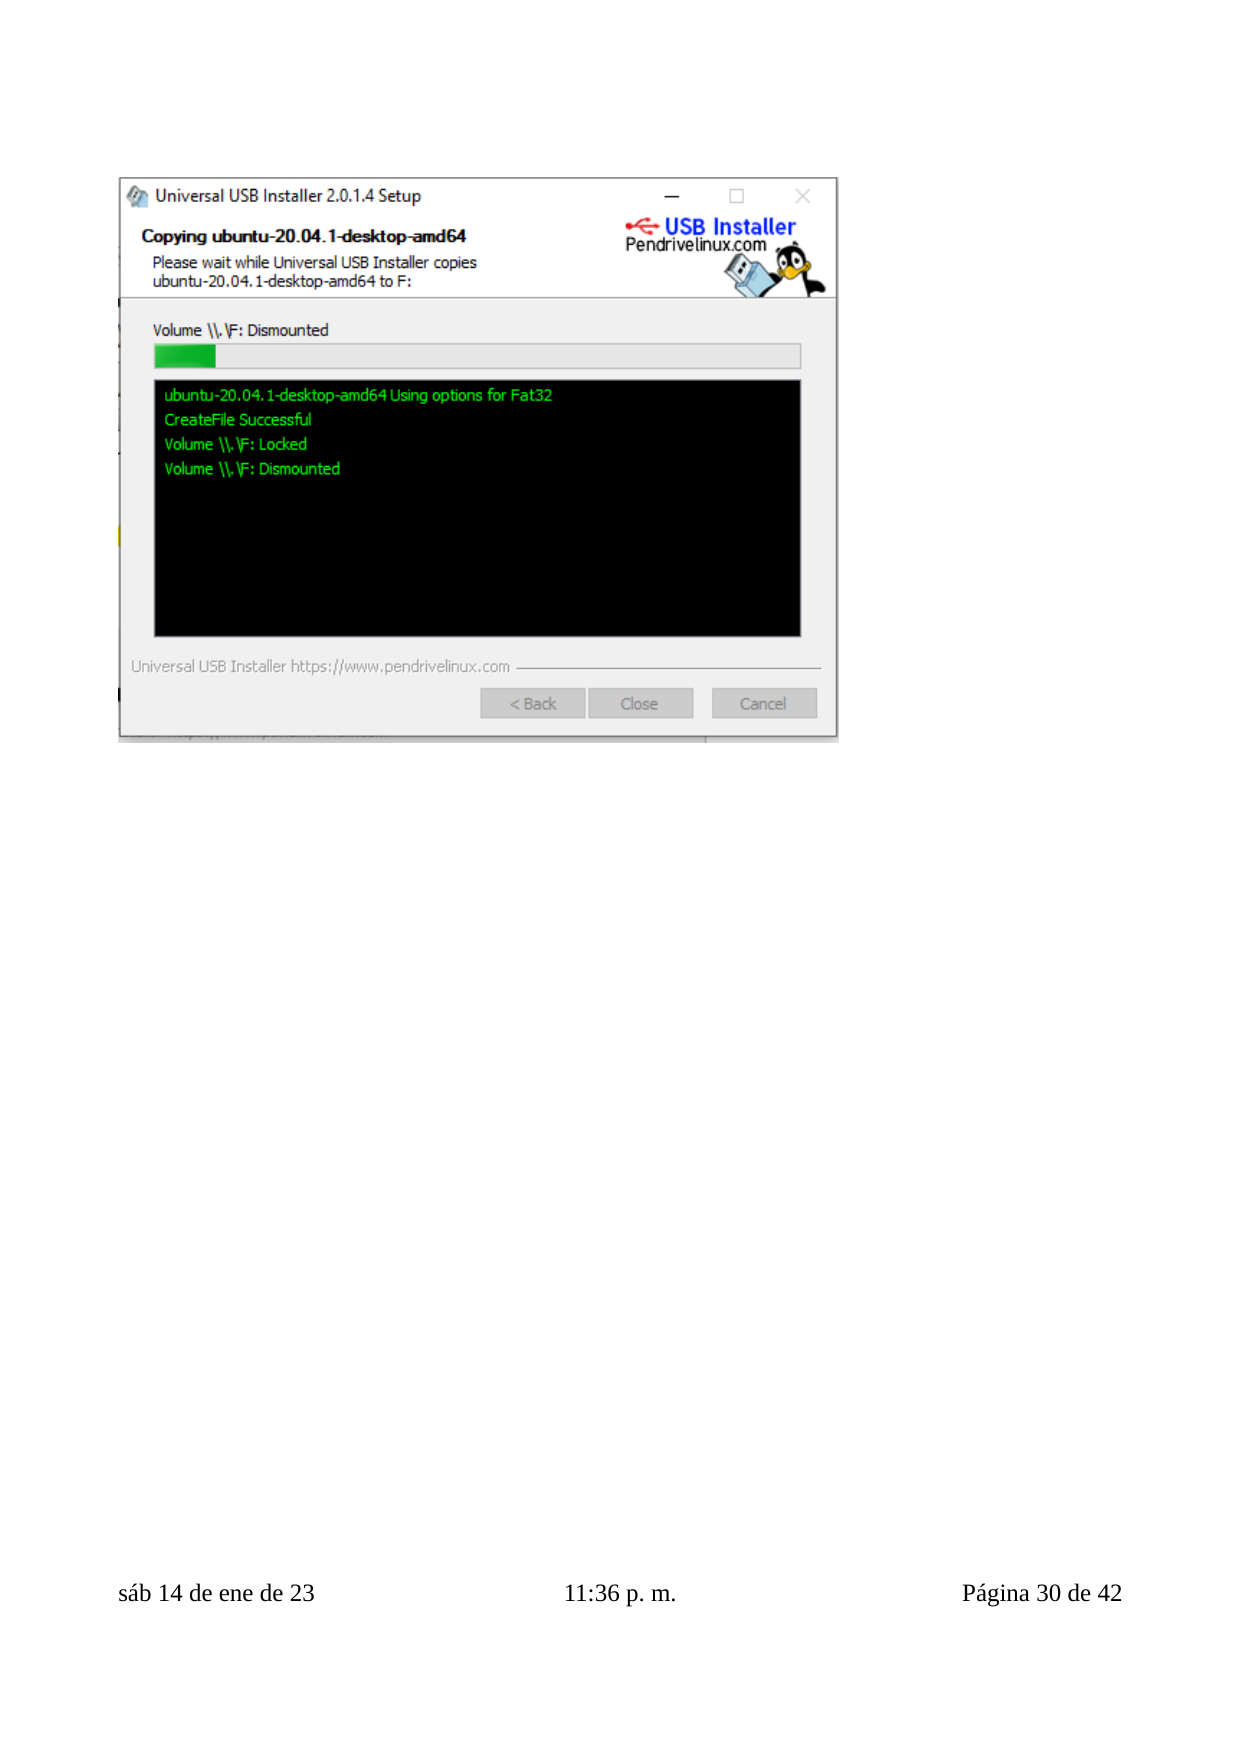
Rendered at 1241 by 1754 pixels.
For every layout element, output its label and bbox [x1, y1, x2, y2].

picture [118, 177, 839, 743]
